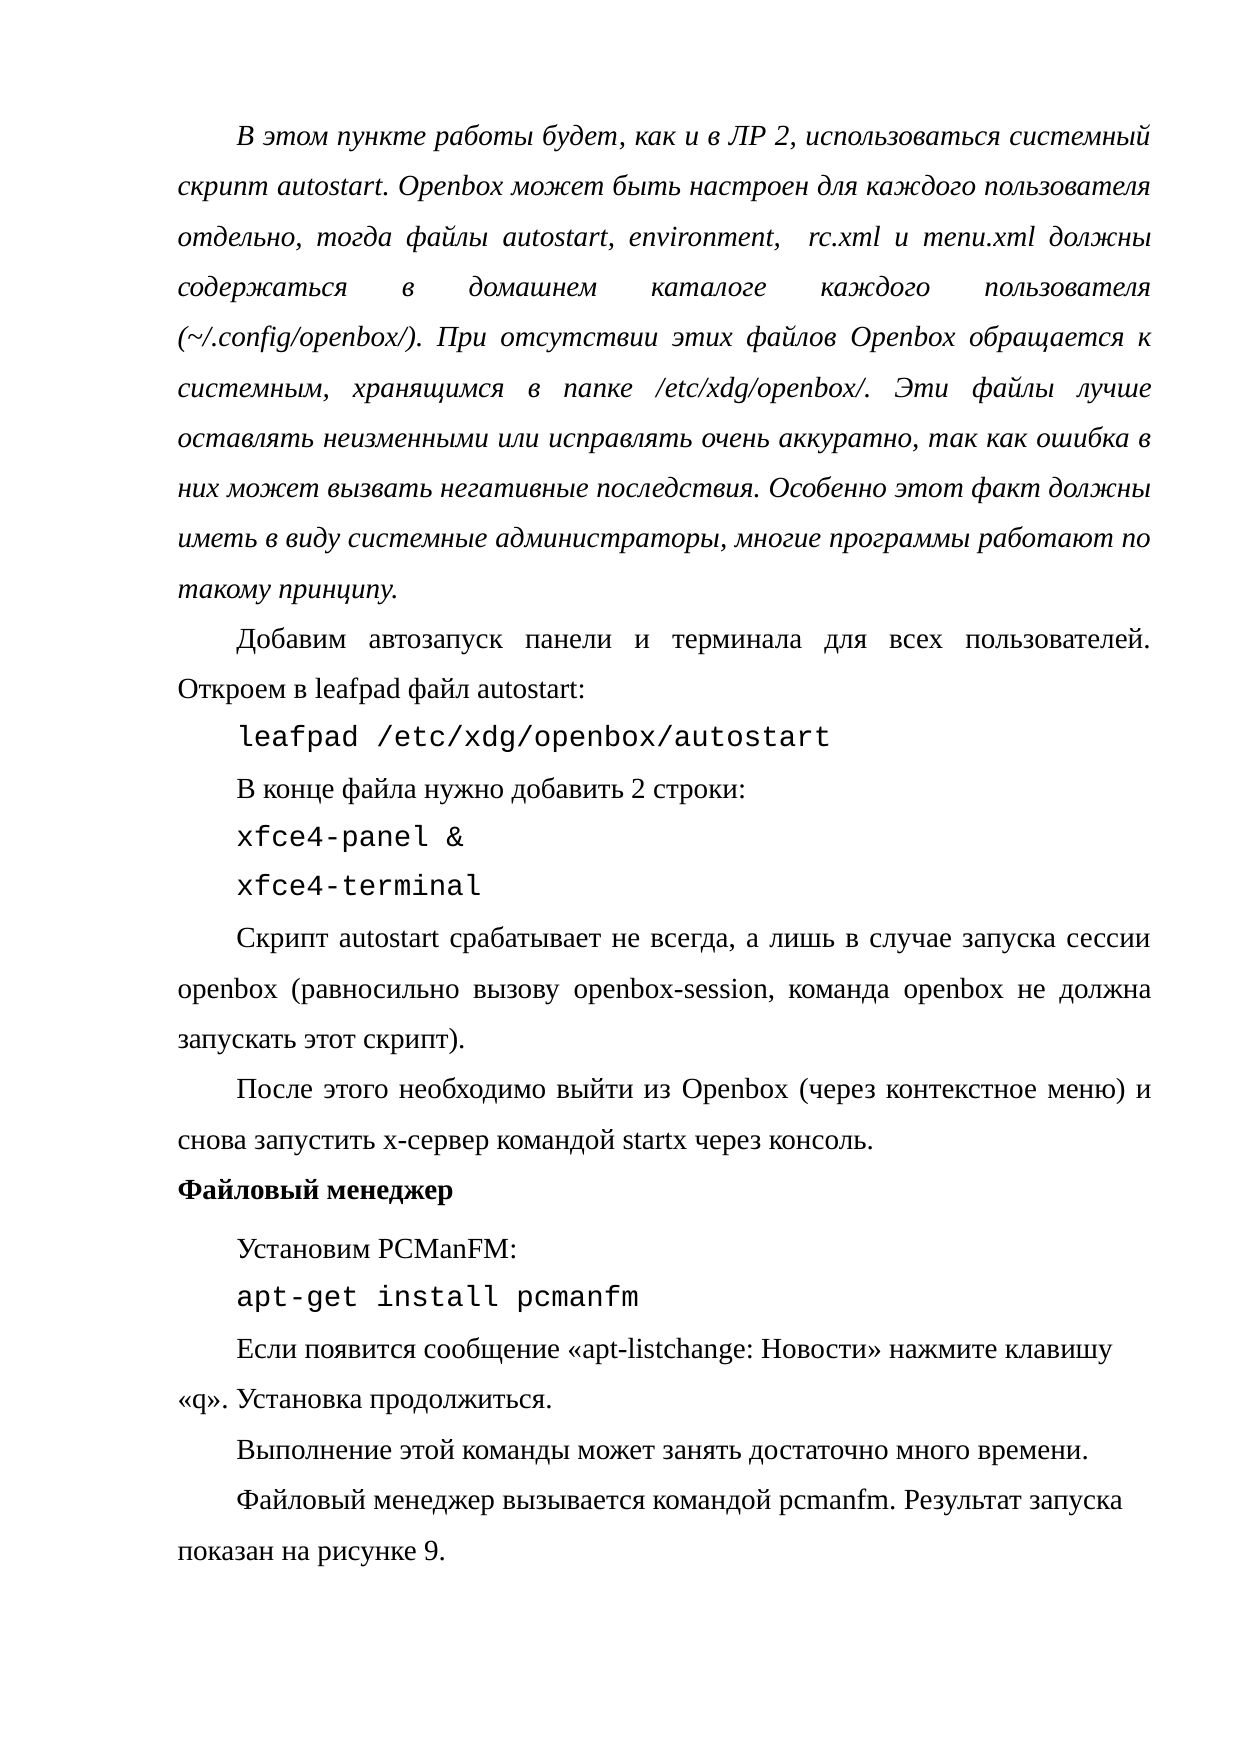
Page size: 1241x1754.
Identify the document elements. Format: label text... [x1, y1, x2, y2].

text В этом пункте работы будет, как и в ЛР 2, использоваться системный скрипт autostart. Openbox может быть настроен для каждого пользователя отдельно, тогда файлы autostart, environment, rc.xml и menu.xml должны содержаться в домашнем каталоге каждого пользователя (~/.config/openbox/). При отсутствии этих файлов Openbox обращается к системным, хранящимся в папке /etc/xdg/openbox/. Эти файлы лучше оставлять неизменными или исправлять очень аккуратно, так как ошибка в них может вызвать негативные последствия. Особенно этот факт должны иметь в виду системные администраторы, многие программы работают по такому принципу. [177, 118, 1152, 604]
text Файловый менеджер [177, 1172, 1152, 1206]
text xfce4-terminal [177, 871, 1152, 904]
text Скрипт autostart срабатывает не всегда, а лишь в случае запуска сессии openbox (равносильно вызову openbox-session, команда openbox не должна запускать этот скрипт). [177, 921, 1152, 1055]
text Добавим автозапуск панели и терминала для всех пользователей. Откроем в leafpad файл autostart: [177, 621, 1152, 705]
text После этого необходимо выйти из Openbox (через контекстное меню) и снова запустить x-сервер командой startx через консоль. [177, 1072, 1152, 1155]
text Если появится сообщение «apt-listchange: Новости» нажмите клавишу «q». Установка продолжиться. [177, 1331, 1152, 1415]
text Файловый менеджер вызывается командой pcmanfm. Результат запуска показан на рисунке 9. [177, 1482, 1152, 1566]
text apt-get install pcmanfm [177, 1282, 1152, 1315]
text Установим PCManFM: [177, 1232, 1152, 1265]
text leafpad /etc/xdg/openbox/autostart [177, 722, 1152, 755]
text xfce4-panel & [177, 822, 1152, 855]
text Выполнение этой команды может занять достаточно много времени. [177, 1432, 1152, 1466]
text В конце файла нужно добавить 2 строки: [177, 771, 1152, 805]
